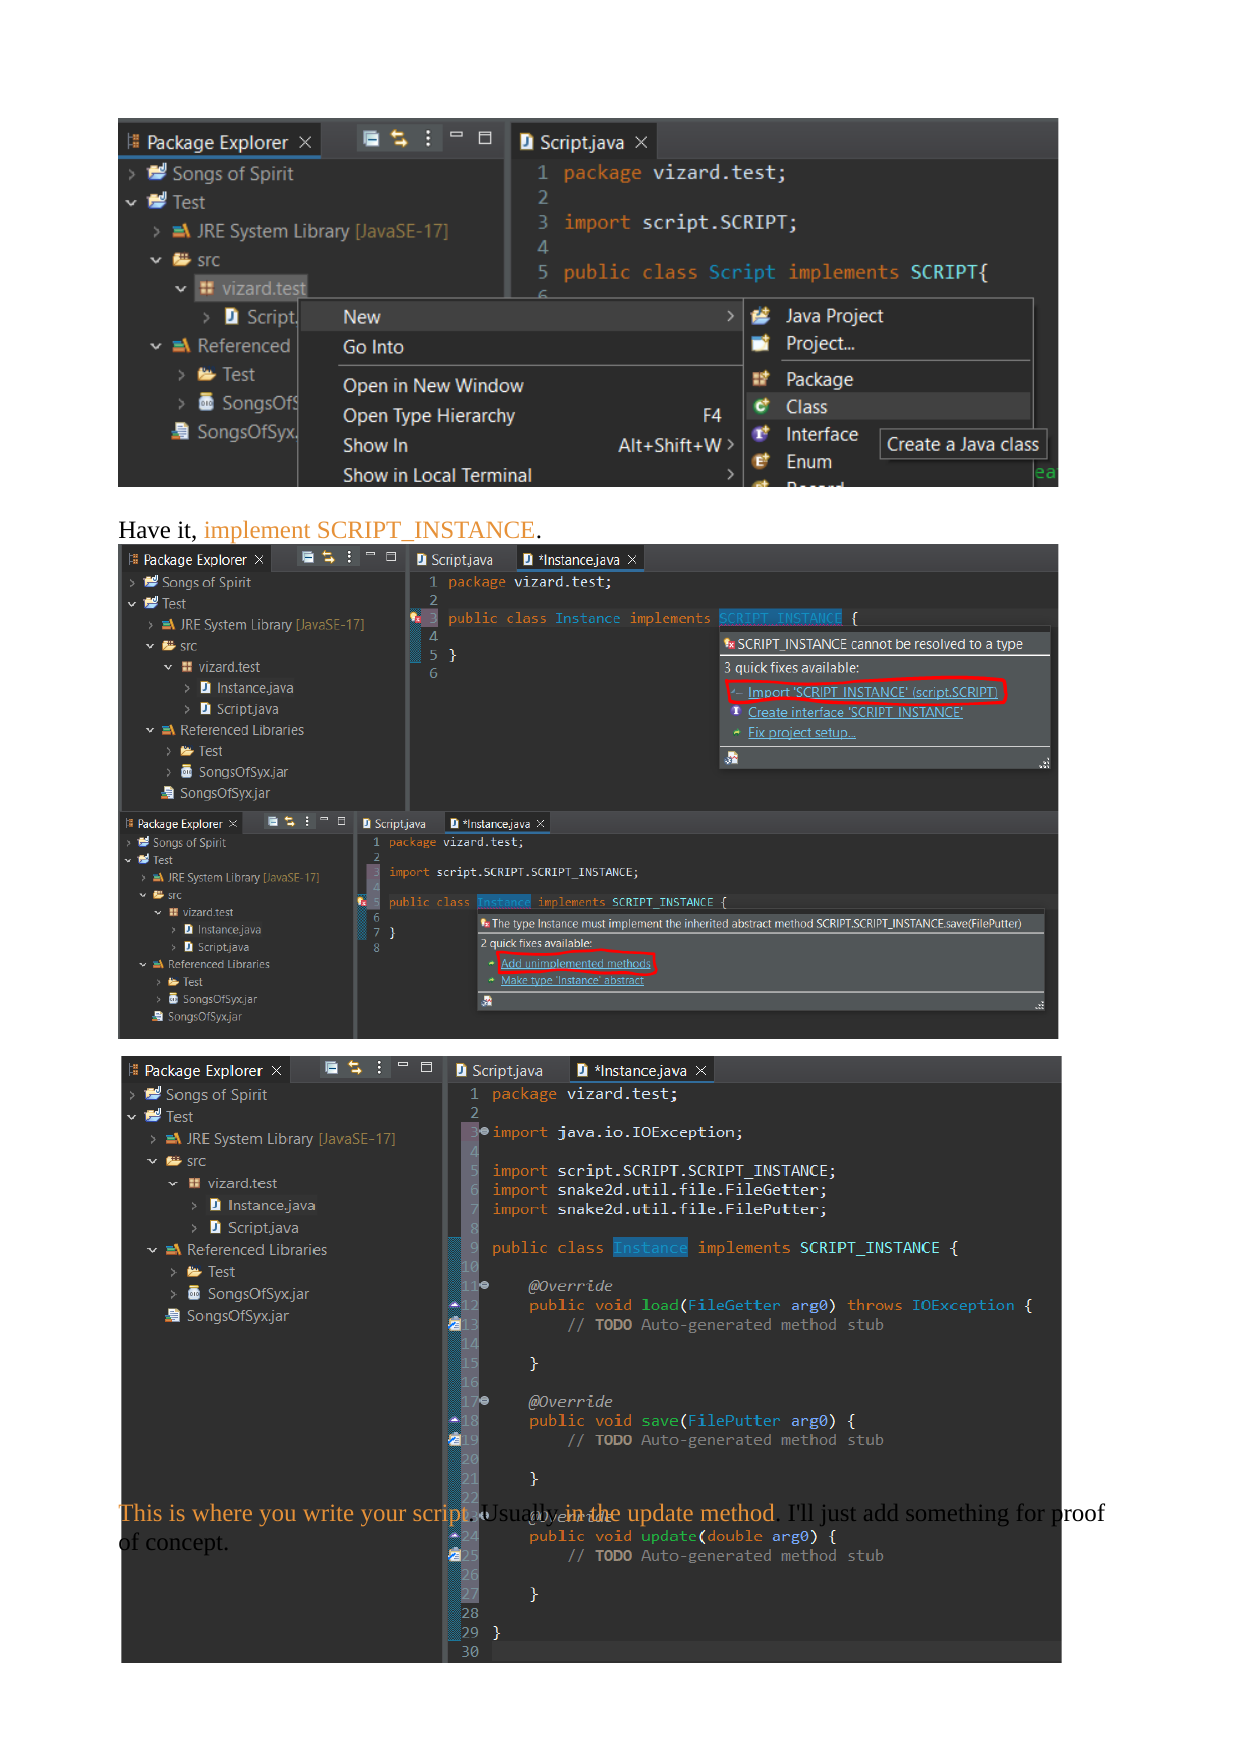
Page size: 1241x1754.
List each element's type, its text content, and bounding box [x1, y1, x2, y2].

picture [118, 544, 1059, 1039]
picture [118, 118, 1059, 487]
picture [121, 1056, 1062, 1663]
picture [1055, 1511, 1060, 1520]
text Have it, implement SCRIPT_INSTANCE. [118, 516, 1122, 544]
text This is where you write your script. Usually in the update method. I'll just add something for proof of concept. [1062, 1498, 1122, 1556]
